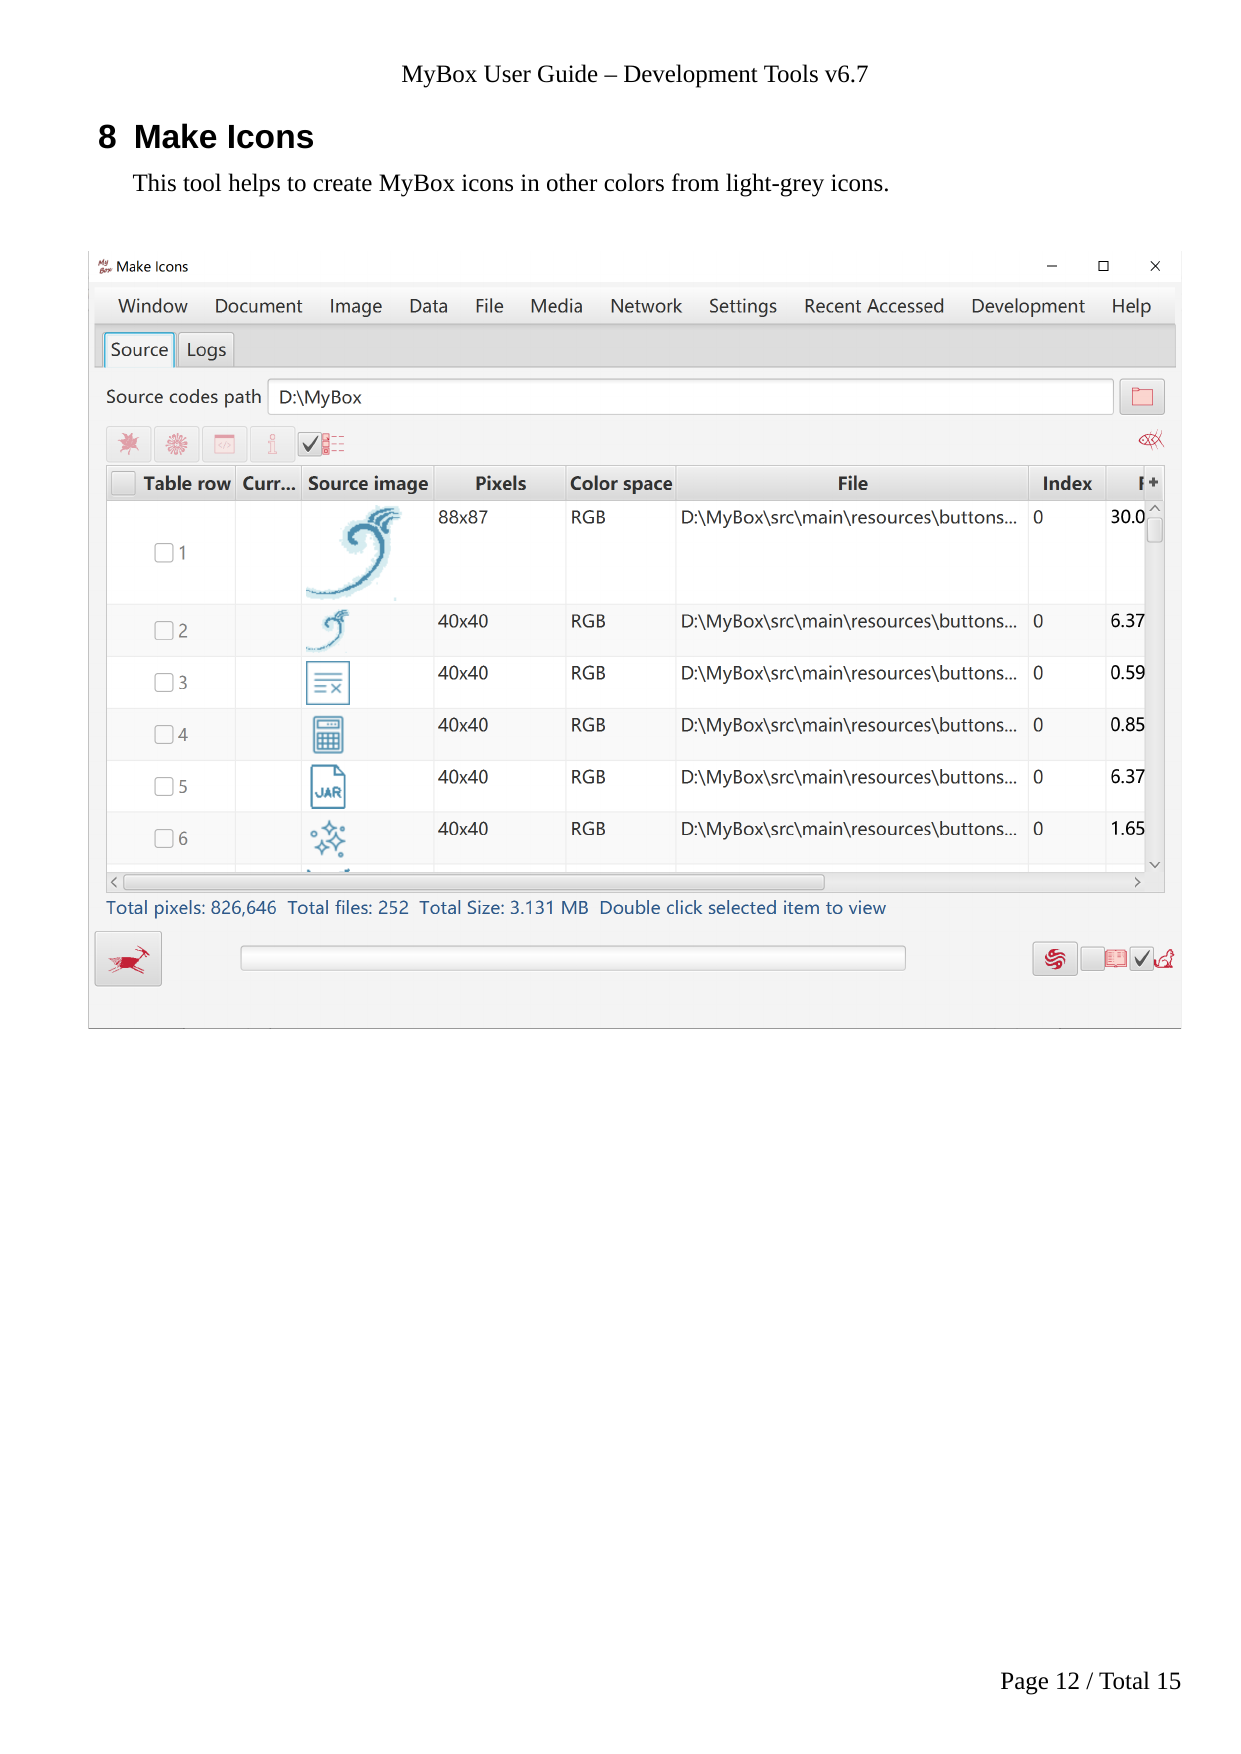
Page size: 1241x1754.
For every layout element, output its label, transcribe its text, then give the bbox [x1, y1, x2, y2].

picture [88, 251, 1182, 1029]
subtitle Make Icons [88, 117, 1181, 156]
text This tool helps to create MyBox icons in other colors from light-grey icons. [88, 168, 1181, 197]
